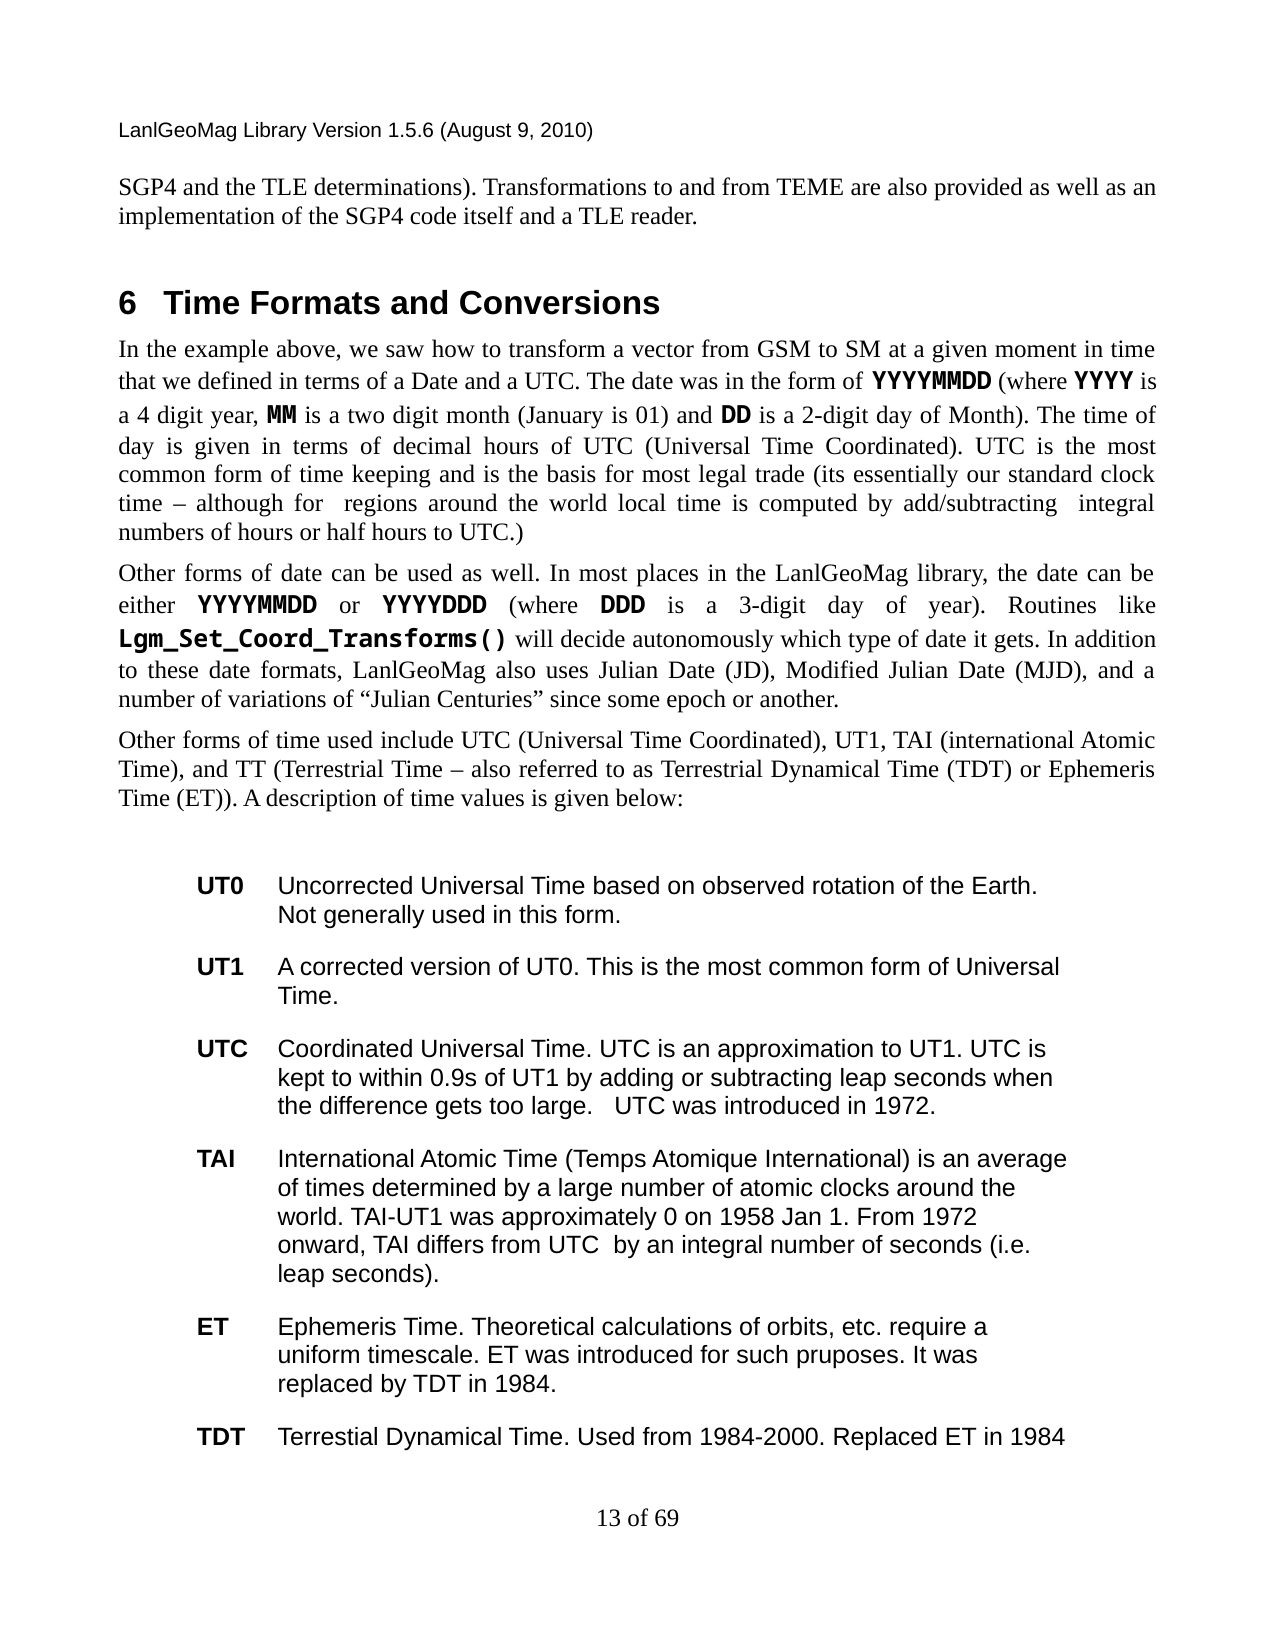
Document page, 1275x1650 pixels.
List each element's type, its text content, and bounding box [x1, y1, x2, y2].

table_cell Coordinated Universal Time. UTC is an approximation to UT1. UTC is kept to within 0.9s of UT1 by adding or subtracting leap seconds when the difference gets too large. UTC was introduced in 1972. [272, 1028, 1078, 1138]
table_header UT0 [191, 865, 272, 947]
table_cell TDT [191, 1416, 272, 1456]
text In the example above, we saw how to transform a vector from GSM to SM at a given moment in time that we defined in terms of a Date and a UTC. The date was in the form of YYYYMMDD (where YYYY is a 4 digit year, MM is a two digit month (January is 01) and DD is a 2-digit day of Month). The time of day is given in terms of decimal hours of UTC (Universal Time Coordinated). UTC is the most common form of time keeping and is the basis for most legal trade (its essentially our standard clock time – although for regions around the world local time is computed by add/subtracting integral numbers of hours or half hours to UTC.) [118, 334, 1157, 546]
table_cell Ephemeris Time. Theoretical calculations of orbits, etc. require a uniform timescale. ET was introduced for such pruposes. It was replaced by TDT in 1984. [272, 1306, 1078, 1416]
table_cell UT1 [191, 947, 272, 1028]
subtitle Time Formats and Conversions [118, 283, 1157, 321]
table_cell A corrected version of UT0. This is the most common form of Universal Time. [272, 947, 1078, 1028]
table_cell TAI [191, 1138, 272, 1306]
table_cell International Atomic Time (Temps Atomique International) is an average of times determined by a large number of atomic clocks around the world. TAI-UT1 was approximately 0 on 1958 Jan 1. From 1972 onward, TAI differs from UTC by an integral number of seconds (i.e. leap seconds). [272, 1138, 1078, 1306]
text Other forms of date can be used as well. In most places in the LanlGeoMag library, the date can be either YYYYMMDD or YYYYDDD (where DDD is a 3-digit day of year). Routines like Lgm_Set_Coord_Transforms() will decide autonomously which type of date it gets. In addition to these date formats, LanlGeoMag also uses Julian Date (JD), Modified Julian Date (MJD), and a number of variations of “Julian Centuries” since some epoch or another. [118, 558, 1157, 713]
table_cell UTC [191, 1028, 272, 1138]
table_cell ET [191, 1306, 272, 1416]
text Other forms of time used include UTC (Universal Time Coordinated), UT1, TAI (international Atomic Time), and TT (Terrestrial Time – also referred to as Terrestrial Dynamical Time (TDT) or Ephemeris Time (ET)). A description of time values is given below: [118, 725, 1157, 811]
text SGP4 and the TLE determinations). Transformations to and from TEME are also provided as well as an implementation of the SGP4 code itself and a TLE reader. [118, 172, 1157, 229]
table_header Uncorrected Universal Time based on observed rotation of the Earth. Not generally used in this form. [272, 865, 1078, 947]
table_cell Terrestial Dynamical Time. Used from 1984-2000. Replaced ET in 1984 [272, 1416, 1078, 1456]
